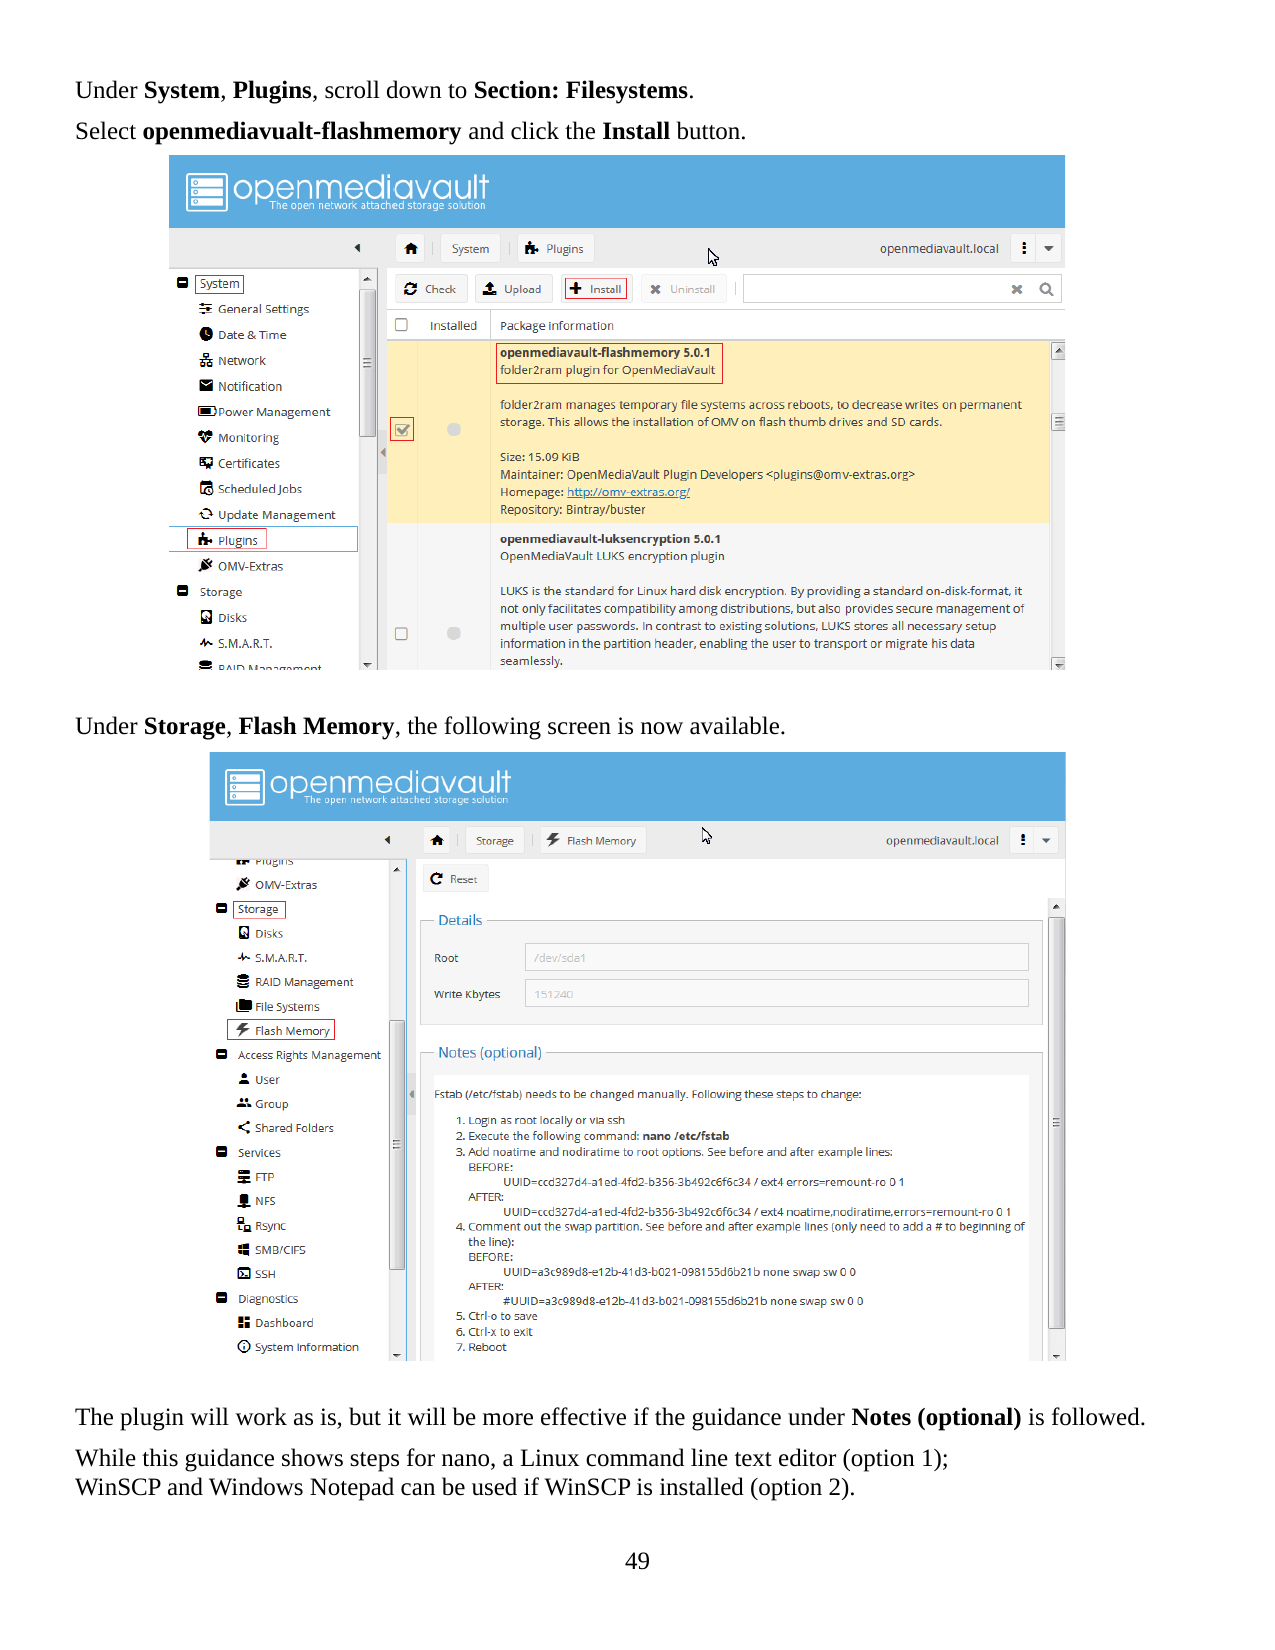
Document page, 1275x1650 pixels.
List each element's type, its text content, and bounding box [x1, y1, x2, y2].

text Select openmediavualt-flashmemory and click the Install button. [75, 116, 1200, 145]
text The plugin will work as is, but it will be more effective if the guidance under Notes (optional) is followed. [75, 1402, 1200, 1431]
text While this guidance shows steps for nano, a Linux command line text editor (option 1); WinSCP and Windows Notepad can be used if WinSCP is installed (option 2). [75, 1443, 1200, 1501]
text Under System, Plugins, scroll down to Section: Filesystems. [75, 75, 1200, 104]
text Under Storage, Flash Memory, the following screen is now available. [75, 711, 1200, 740]
